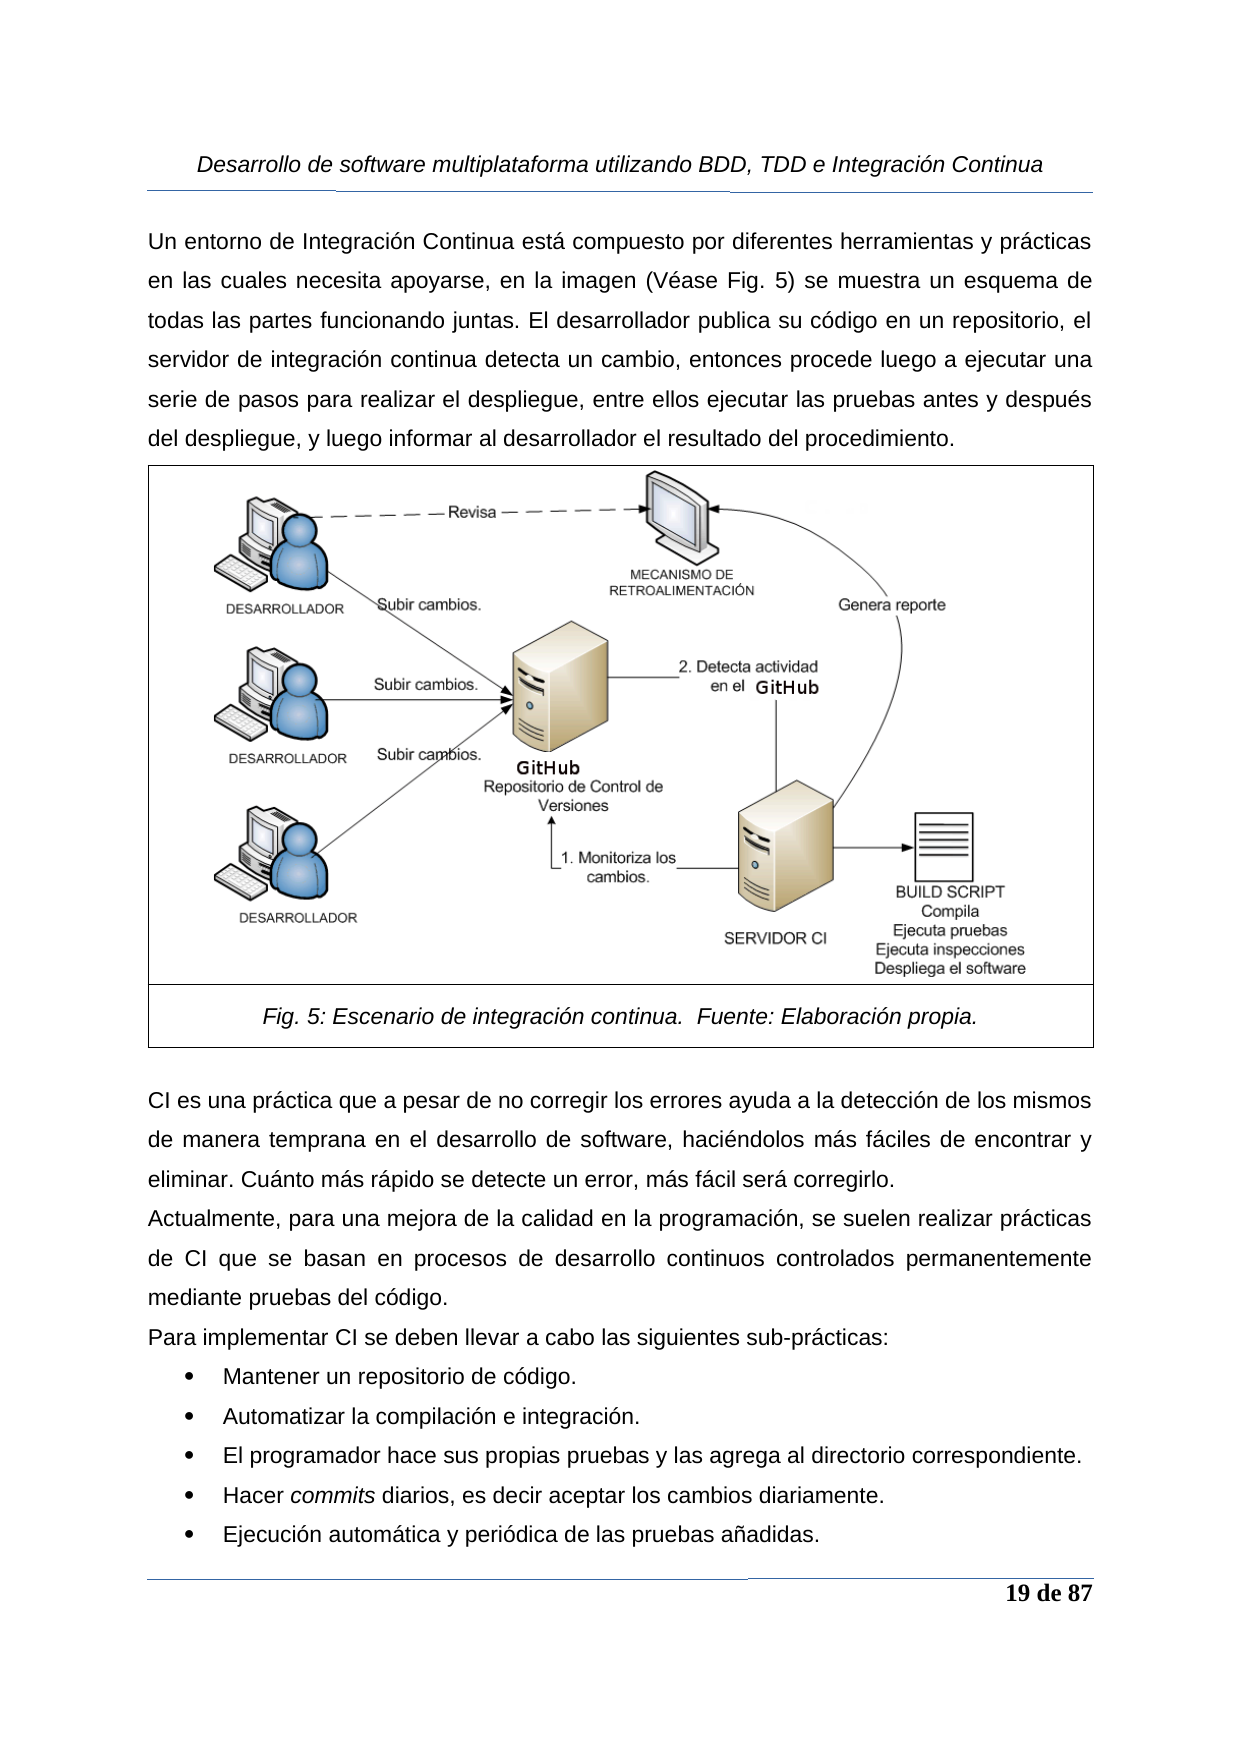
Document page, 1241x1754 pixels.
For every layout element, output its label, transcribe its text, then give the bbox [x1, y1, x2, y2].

table_header [149, 466, 1093, 984]
picture [213, 470, 1027, 979]
text Para implementar CI se deben llevar a cabo las siguientes sub-prácticas: [148, 1324, 1093, 1350]
table_cell Fig. 5: Escenario de integración continua. Fuente: Elaboración propia. [149, 985, 1093, 1047]
text Actualmente, para una mejora de la calidad en la programación, se suelen realizar prácticas de CI que se basan en procesos de desarrollo continuos controlados permanentemente mediante pruebas del código. [148, 1205, 1093, 1311]
text CI es una práctica que a pesar de no corregir los errores ayuda a la detección de los mismos de manera temprana en el desarrollo de software, haciéndolos más fáciles de encontrar y eliminar. Cuánto más rápido se detecte un error, más fácil será corregirlo. [148, 1087, 1093, 1192]
list Mantener un repositorio de código. [185, 1363, 1093, 1389]
list Hacer commits diarios, es decir aceptar los cambios diariamente. [185, 1482, 1093, 1508]
text Un entorno de Integración Continua está compuesto por diferentes herramientas y prácticas en las cuales necesita apoyarse, en la imagen (Véase Fig. 5) se muestra un esquema de todas las partes funcionando juntas. El desarrollador publica su código en un repositorio, el servidor de integración continua detecta un cambio, entonces procede luego a ejecutar una serie de pasos para realizar el despliegue, entre ellos ejecutar las pruebas antes y después del despliegue, y luego informar al desarrollador el resultado del procedimiento. [148, 228, 1093, 452]
list Automatizar la compilación e integración. [185, 1403, 1093, 1429]
list Ejecución automática y periódica de las pruebas añadidas. [185, 1521, 1093, 1547]
list El programador hace sus propias pruebas y las agrega al directorio correspondiente. [185, 1442, 1093, 1468]
